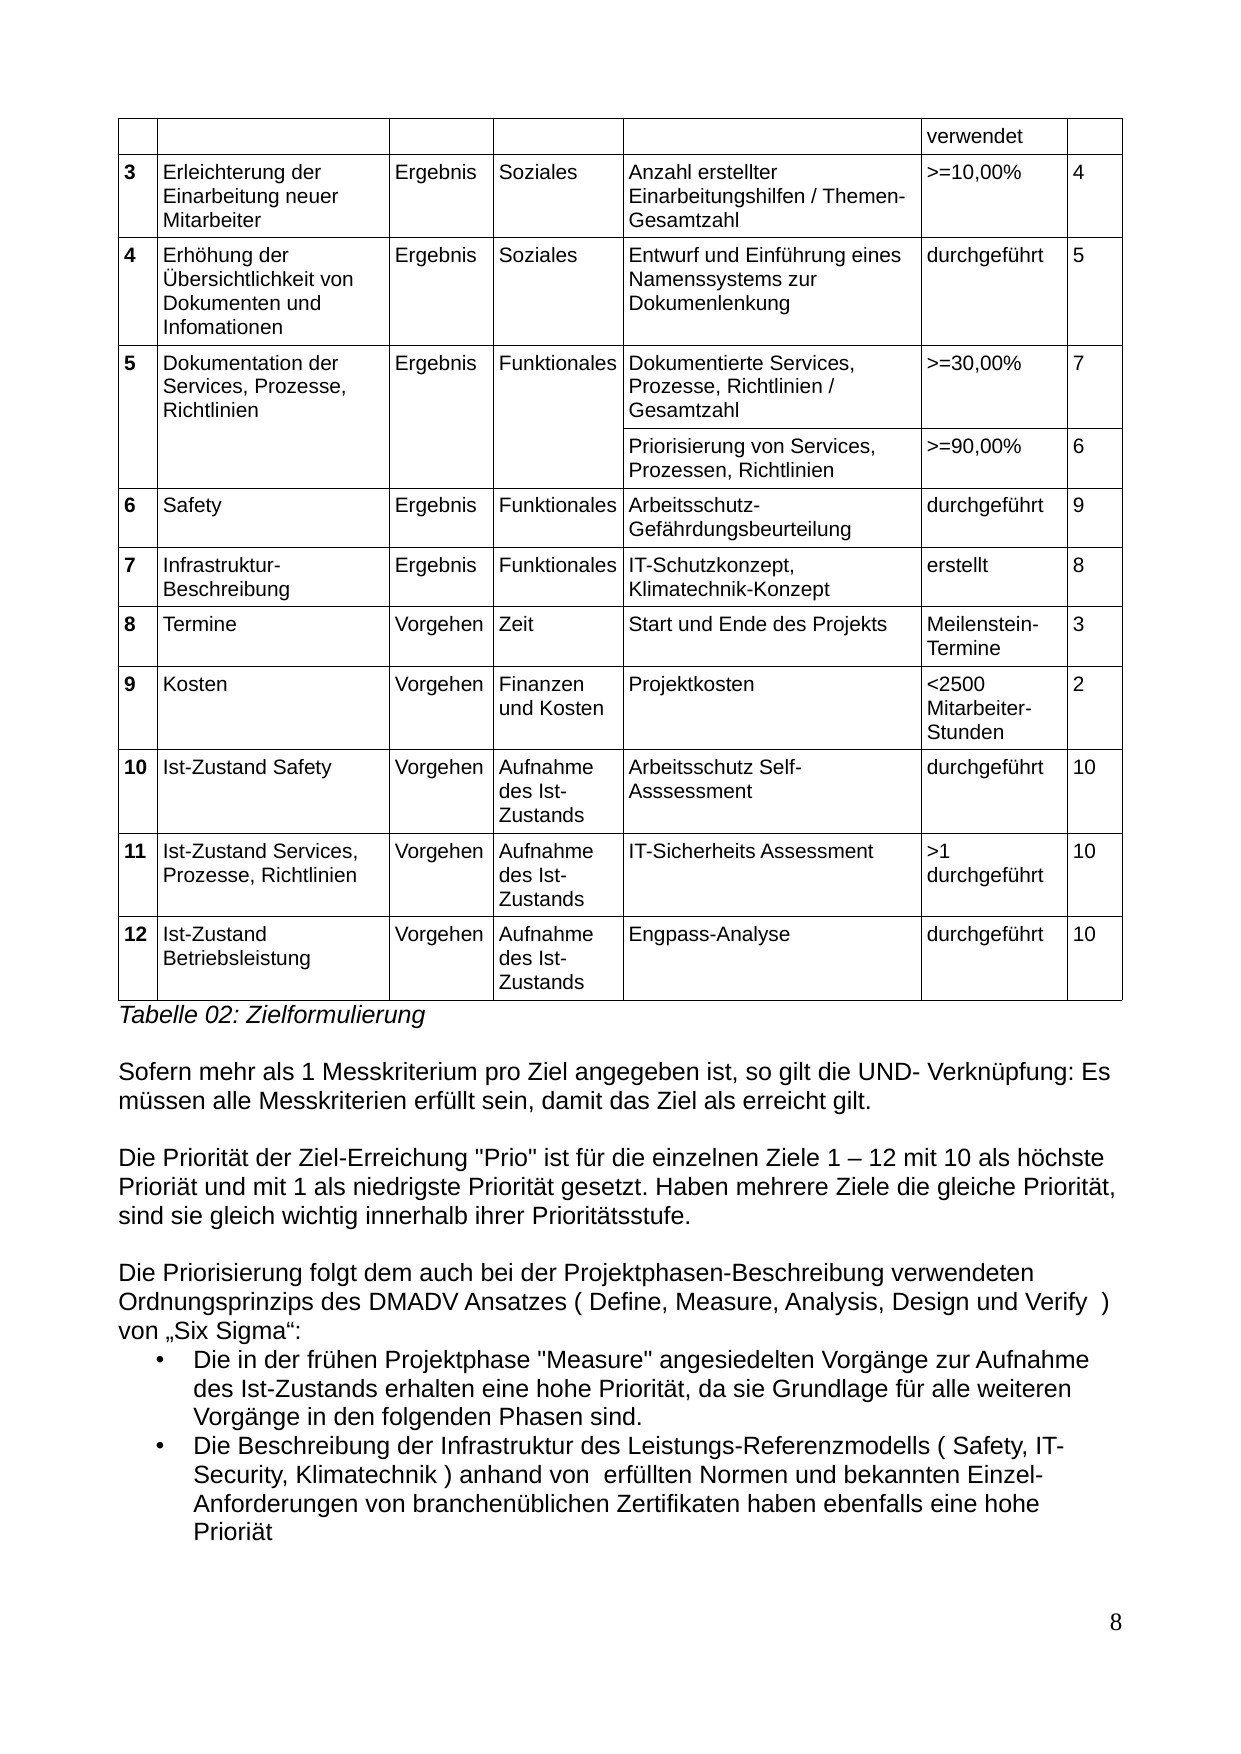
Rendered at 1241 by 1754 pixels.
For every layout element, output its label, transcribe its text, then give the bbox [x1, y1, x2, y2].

table_cell Ergebnis [390, 548, 493, 606]
table_cell >=30,00% [922, 346, 1067, 428]
table_cell Ist-Zustand Safety [158, 750, 389, 833]
text Sofern mehr als 1 Messkriterium pro Ziel angegeben ist, so gilt die UND- Verknüpfung: Es müssen alle Messkriterien erfüllt sein, damit das Ziel als erreicht gilt. [118, 1057, 1122, 1115]
table_cell Ergebnis [390, 346, 493, 487]
table_cell durchgeführt [922, 917, 1067, 999]
table_cell 9 [1068, 489, 1122, 547]
table_cell Start und Ende des Projekts [624, 607, 921, 666]
table_cell Ist-Zustand Betriebsleistung [158, 917, 389, 999]
table_cell Engpass-Analyse [624, 917, 921, 999]
table_cell Vorgehen [390, 607, 493, 666]
table_cell Vorgehen [390, 750, 493, 833]
table_cell Ergebnis [390, 238, 493, 344]
table_cell Ergebnis [390, 155, 493, 237]
table_cell >=10,00% [922, 155, 1067, 237]
table_cell 12 [119, 917, 157, 999]
table_cell 2 [1068, 667, 1122, 749]
text Tabelle 02: Zielformulierung [118, 1001, 1122, 1028]
table_cell Vorgehen [390, 667, 493, 749]
table_cell Aufnahme des Ist-Zustands [494, 917, 623, 999]
table_cell 3 [1068, 607, 1122, 666]
text Die Priorisierung folgt dem auch bei der Projektphasen-Beschreibung verwendeten Ordnungsprinzips des DMADV Ansatzes ( Define, Measure, Analysis, Design und Verify ) von „Six Sigma“: [118, 1258, 1122, 1345]
table_cell durchgeführt [922, 489, 1067, 547]
table_cell [1068, 119, 1122, 154]
table_cell Soziales [494, 155, 623, 237]
table_cell Entwurf und Einführung eines Namenssystems zur Dokumenlenkung [624, 238, 921, 344]
table_cell 10 [1068, 917, 1122, 999]
table_cell 5 [1068, 238, 1122, 344]
table_cell [390, 119, 493, 154]
table_cell 10 [1068, 750, 1122, 833]
table_cell Ist-Zustand Services, Prozesse, Richtlinien [158, 834, 389, 916]
table_cell Aufnahme des Ist-Zustands [494, 750, 623, 833]
table_cell 4 [1068, 155, 1122, 237]
table_cell IT-Sicherheits Assessment [624, 834, 921, 916]
table_cell Arbeitsschutz-Gefährdungsbeurteilung [624, 489, 921, 547]
table_cell Funktionales [494, 489, 623, 547]
table_cell Dokumentierte Services, Prozesse, Richtlinien / Gesamtzahl [624, 346, 921, 428]
table_cell [158, 119, 389, 154]
table_cell >1 durchgeführt [922, 834, 1067, 916]
table_cell Dokumentation der Services, Prozesse, Richtlinien [158, 346, 389, 487]
table_cell <2500 Mitarbeiter-Stunden [922, 667, 1067, 749]
table_cell durchgeführt [922, 750, 1067, 833]
table_cell 7 [119, 548, 157, 606]
table_cell 6 [1068, 429, 1122, 487]
table_cell Funktionales [494, 346, 623, 487]
text Die Priorität der Ziel-Erreichung "Prio" ist für die einzelnen Ziele 1 – 12 mit 10 als höchste Prioriät und mit 1 als niedrigste Priorität gesetzt. Haben mehrere Ziele die gleiche Priorität, sind sie gleich wichtig innerhalb ihrer Prioritätsstufe. [118, 1143, 1122, 1230]
table_cell Soziales [494, 238, 623, 344]
table_cell 11 [119, 834, 157, 916]
table_cell 6 [119, 489, 157, 547]
table_cell IT-Schutzkonzept, Klimatechnik-Konzept [624, 548, 921, 606]
table_cell 8 [119, 607, 157, 666]
table_cell Kosten [158, 667, 389, 749]
table_cell Vorgehen [390, 917, 493, 999]
table_cell >=90,00% [922, 429, 1067, 487]
table_cell Erleichterung der Einarbeitung neuer Mitarbeiter [158, 155, 389, 237]
table_cell Anzahl erstellter Einarbeitungshilfen / Themen-Gesamtzahl [624, 155, 921, 237]
table_cell Termine [158, 607, 389, 666]
list Die in der frühen Projektphase "Measure" angesiedelten Vorgänge zur Aufnahme des Ist-Zustands erhalten eine hohe Priorität, da sie Grundlage für alle weiteren Vorgänge in den folgenden Phasen sind. [156, 1345, 1122, 1431]
table_cell Ergebnis [390, 489, 493, 547]
table_cell verwendet [922, 119, 1067, 154]
table_cell 7 [1068, 346, 1122, 428]
table_cell Projektkosten [624, 667, 921, 749]
table_cell 10 [1068, 834, 1122, 916]
table_cell Safety [158, 489, 389, 547]
table_cell Meilenstein-Termine [922, 607, 1067, 666]
table_cell [624, 119, 921, 154]
table_cell Priorisierung von Services, Prozessen, Richtlinien [624, 429, 921, 487]
table_cell 4 [119, 238, 157, 344]
table_cell durchgeführt [922, 238, 1067, 344]
table_cell [119, 119, 157, 154]
table_cell erstellt [922, 548, 1067, 606]
table_cell Zeit [494, 607, 623, 666]
table_cell 3 [119, 155, 157, 237]
table_cell 9 [119, 667, 157, 749]
table_cell Aufnahme des Ist-Zustands [494, 834, 623, 916]
table_cell Arbeitsschutz Self-Asssessment [624, 750, 921, 833]
table_cell [494, 119, 623, 154]
table_cell 8 [1068, 548, 1122, 606]
list Die Beschreibung der Infrastruktur des Leistungs-Referenzmodells ( Safety, IT-Security, Klimatechnik ) anhand von erfüllten Normen und bekannten Einzel-Anforderungen von branchenüblichen Zertifikaten haben ebenfalls eine hohe Prioriät [156, 1431, 1122, 1546]
table_cell Finanzen und Kosten [494, 667, 623, 749]
table_cell Funktionales [494, 548, 623, 606]
table_cell 10 [119, 750, 157, 833]
table_cell Infrastruktur-Beschreibung [158, 548, 389, 606]
table_cell Vorgehen [390, 834, 493, 916]
table_cell 5 [119, 346, 157, 487]
table_cell Erhöhung der Übersichtlichkeit von Dokumenten und Infomationen [158, 238, 389, 344]
